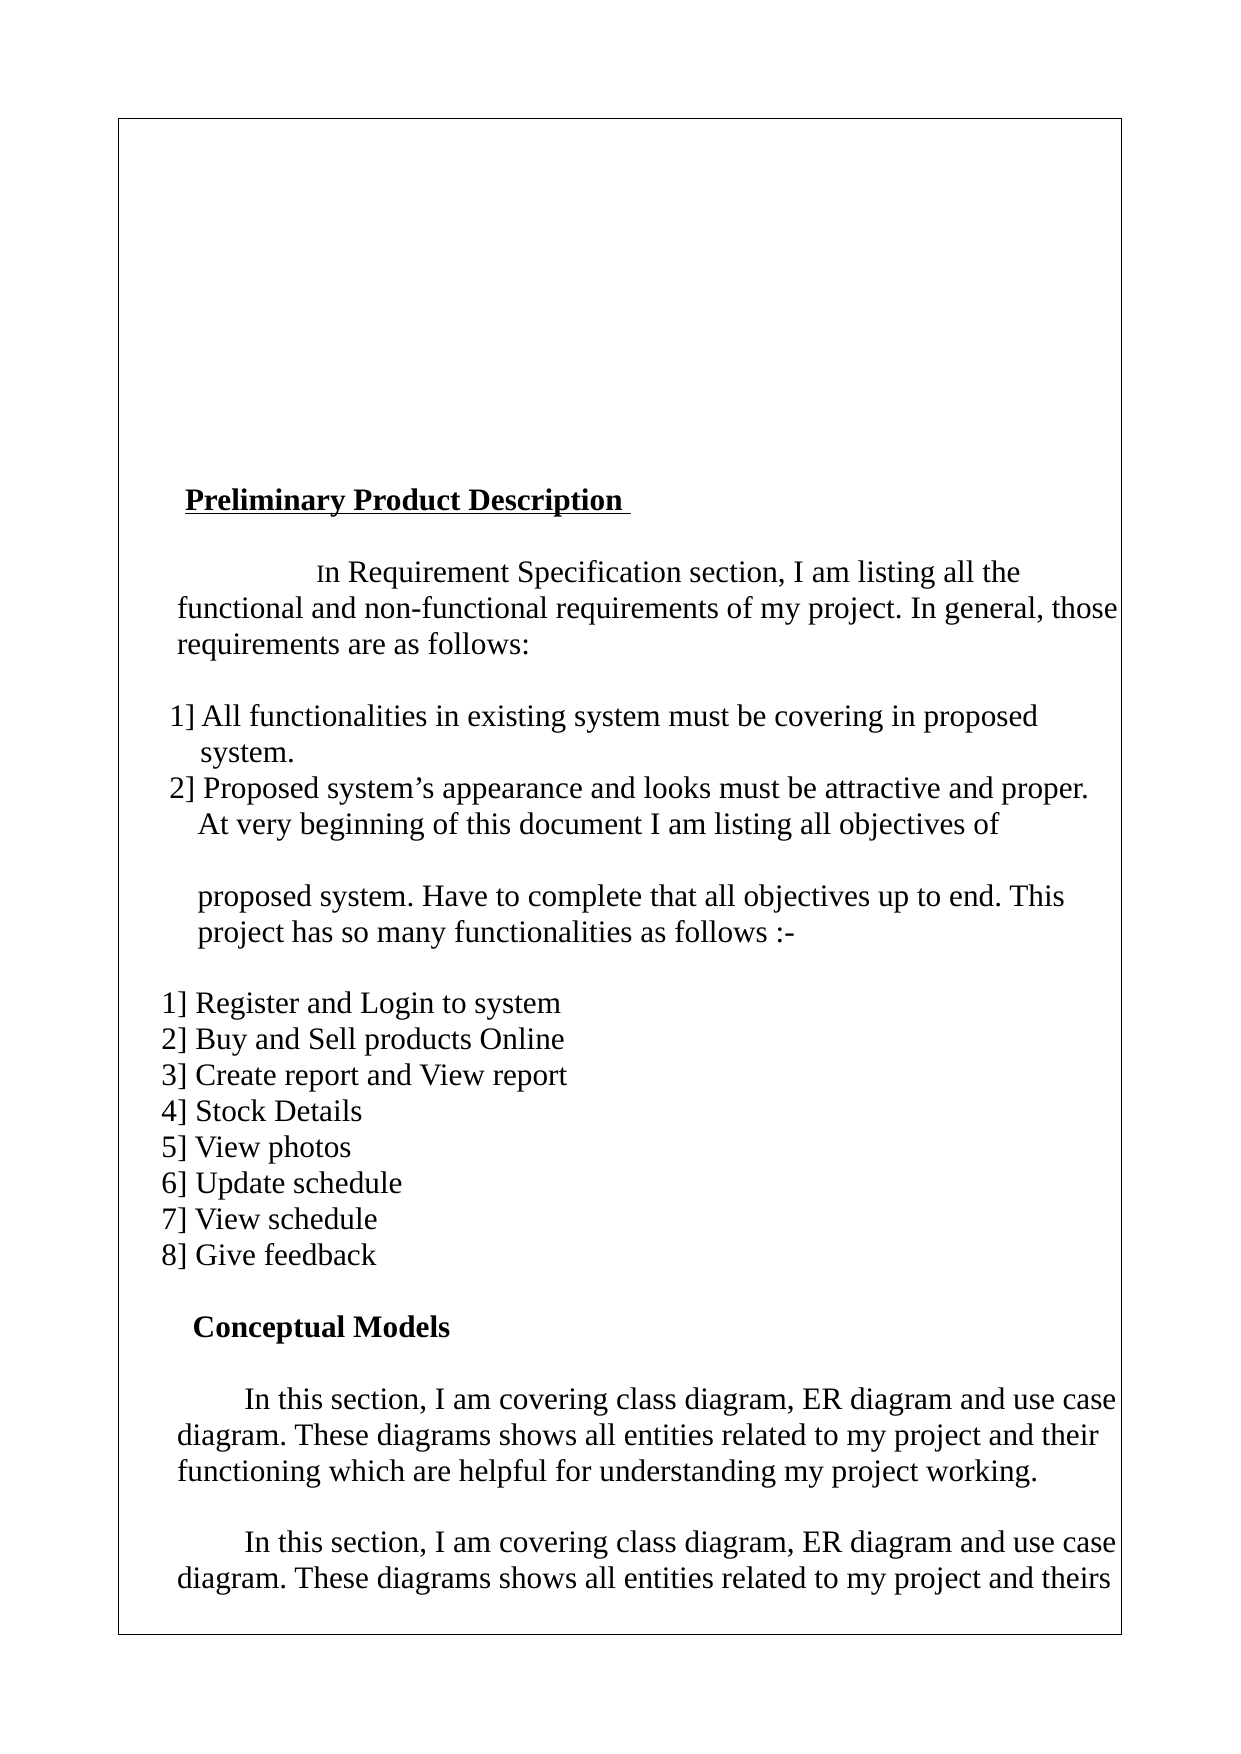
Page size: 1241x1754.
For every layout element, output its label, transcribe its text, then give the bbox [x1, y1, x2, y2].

text requirements are as follows: [122, 625, 1118, 661]
text project has so many functionalities as follows :- [122, 913, 1118, 949]
text functional and non-functional requirements of my project. In general, those [122, 589, 1118, 625]
text 3] Create report and View report [122, 1057, 1118, 1092]
text Conceptual Models [122, 1308, 1118, 1344]
text 8] Give feedback [122, 1236, 1118, 1272]
text 5] View photos [122, 1128, 1118, 1164]
text 2] Proposed system’s appearance and looks must be attractive and proper. [122, 769, 1118, 805]
text In this section, I am covering class diagram, ER diagram and use case [122, 1524, 1118, 1560]
text 6] Update schedule [122, 1164, 1118, 1200]
text system. [122, 733, 1118, 769]
text 1] Register and Login to system [122, 985, 1118, 1021]
text 7] View schedule [122, 1200, 1118, 1236]
text Preliminary Product Description [122, 482, 1118, 517]
text diagram. These diagrams shows all entities related to my project and theirs [122, 1560, 1118, 1596]
text 4] Stock Details [122, 1092, 1118, 1128]
text In this section, I am covering class diagram, ER diagram and use case [122, 1380, 1118, 1416]
text diagram. These diagrams shows all entities related to my project and their [122, 1416, 1118, 1452]
text functioning which are helpful for understanding my project working. [122, 1452, 1118, 1488]
text 1] All functionalities in existing system must be covering in proposed [122, 697, 1118, 733]
text At very beginning of this document I am listing all objectives of [122, 805, 1118, 841]
text proposed system. Have to complete that all objectives up to end. This [122, 877, 1118, 913]
text 2] Buy and Sell products Online [122, 1021, 1118, 1057]
text In Requirement Specification section, I am listing all the [122, 553, 1118, 589]
